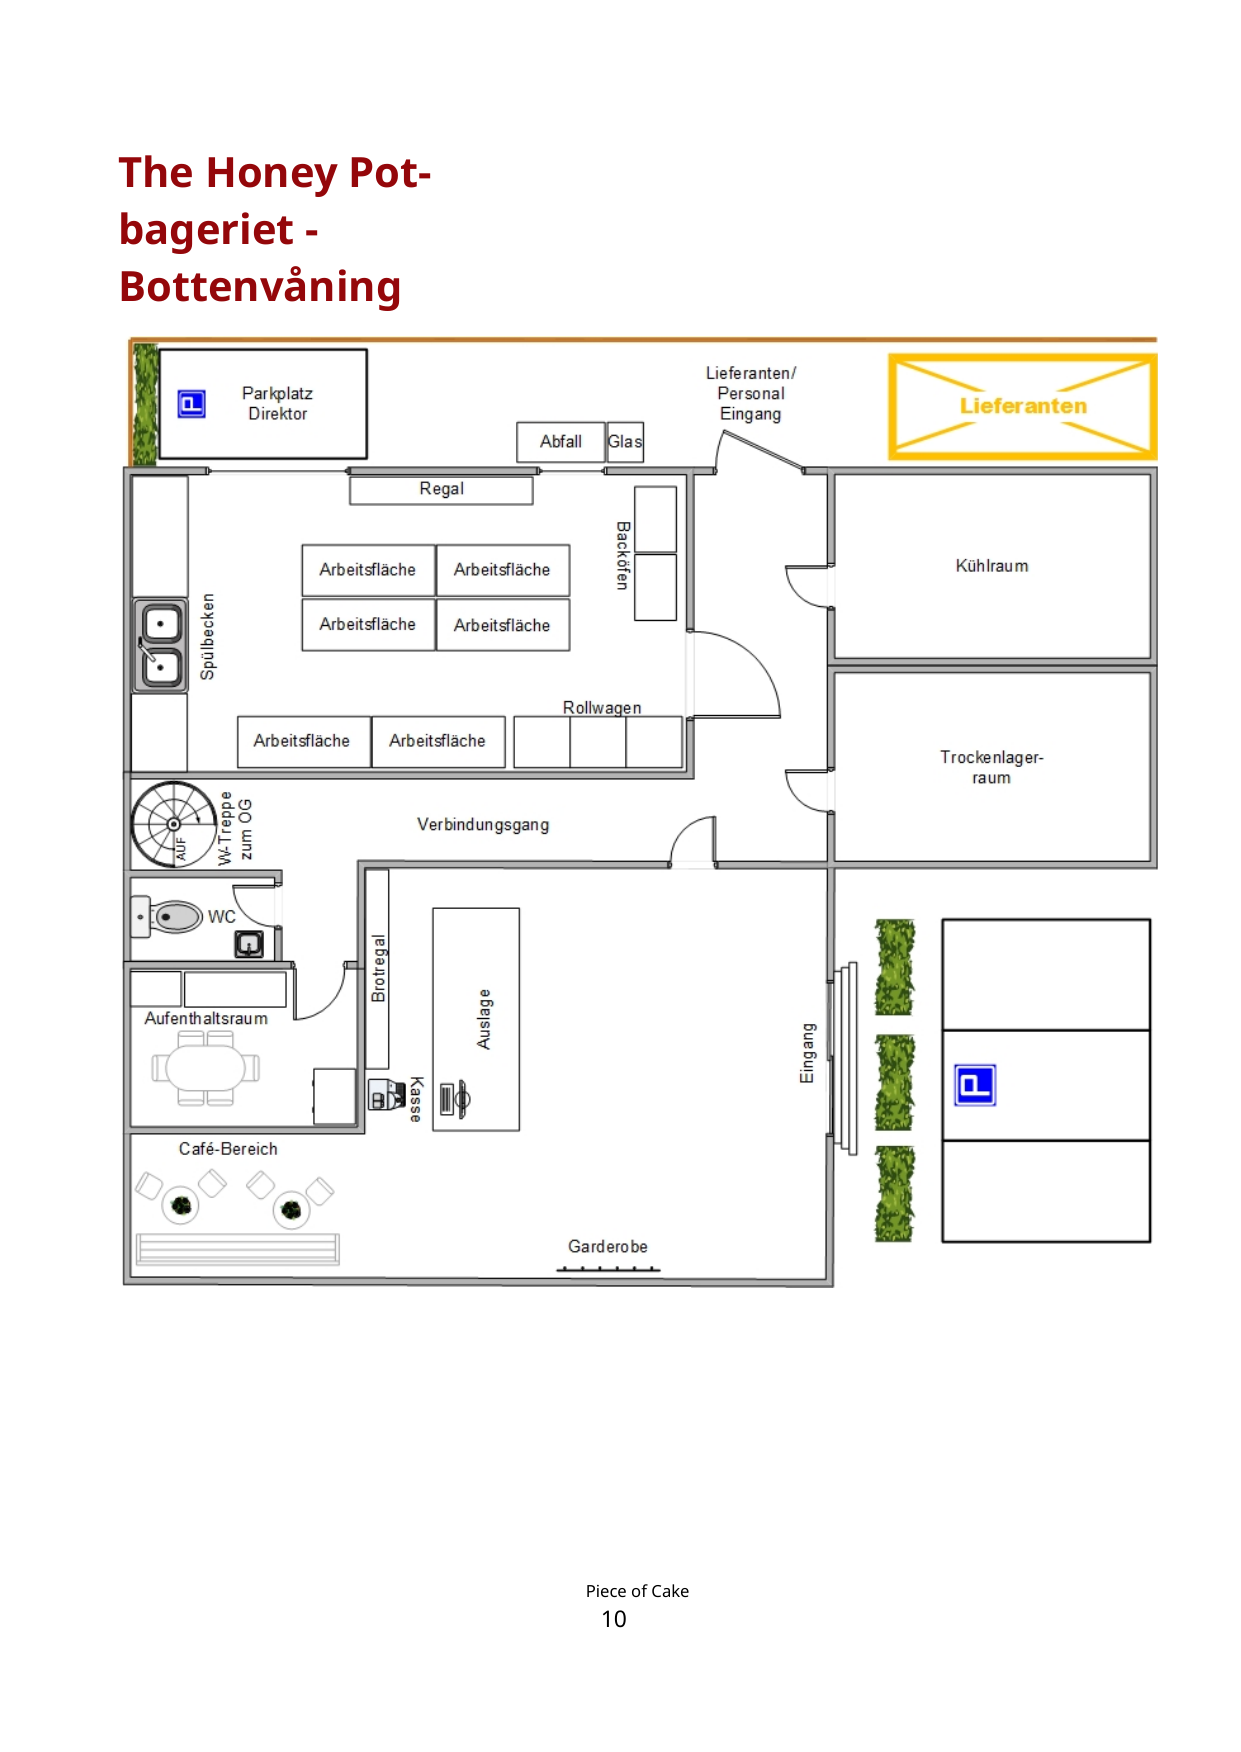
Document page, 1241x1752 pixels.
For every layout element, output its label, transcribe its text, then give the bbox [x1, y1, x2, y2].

subtitle The Honey Pot-bageriet - Bottenvåning [118, 143, 605, 313]
picture [122, 336, 1158, 1288]
